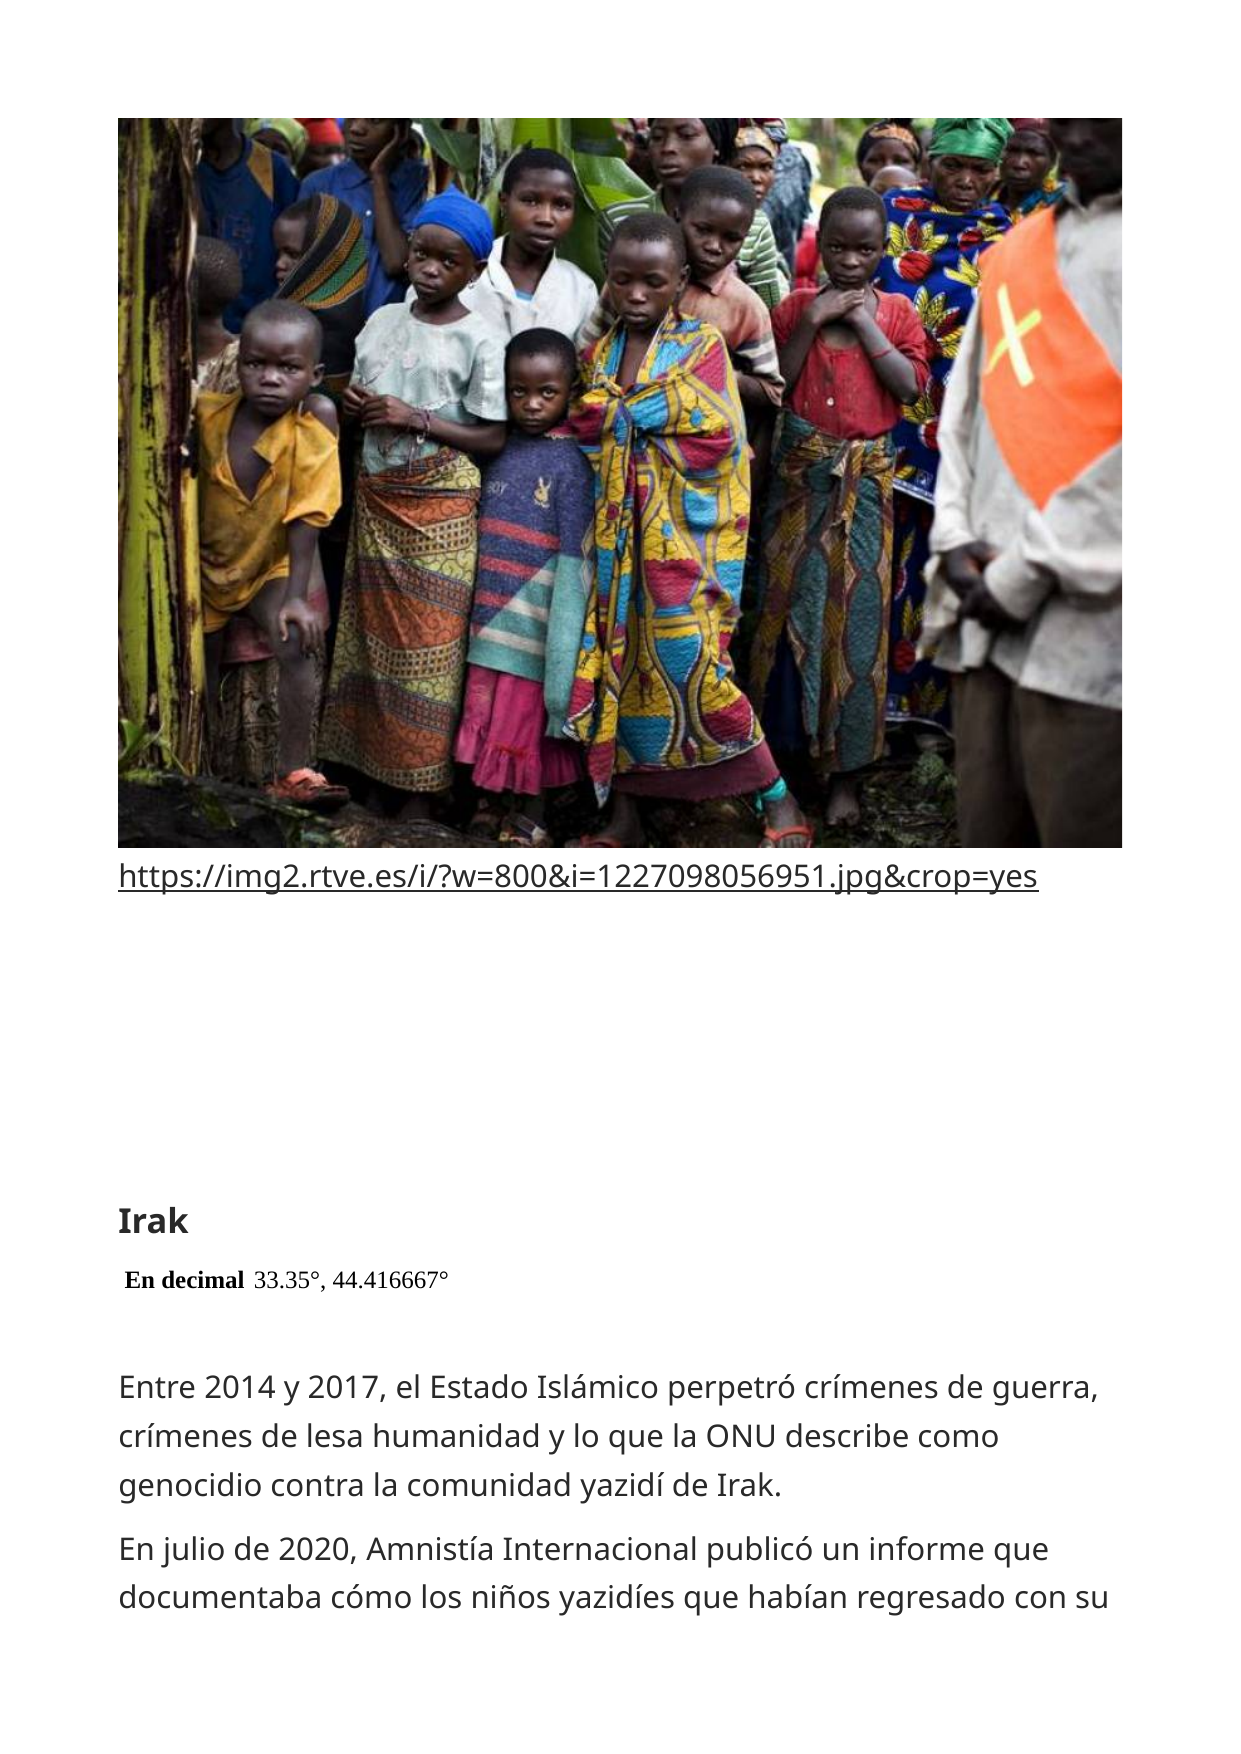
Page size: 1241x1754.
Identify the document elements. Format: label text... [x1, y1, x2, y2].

text En julio de 2020, Amnistía Internacional publicó un informe que documentaba cómo los niños yazidíes que habían regresado con su [118, 1526, 1122, 1618]
text Entre 2014 y 2017, el Estado Islámico perpetró crímenes de guerra, crímenes de lesa humanidad y lo que la ONU describe como genocidio contra la comunidad yazidí de Irak. [118, 1365, 1122, 1506]
text https://img2.rtve.es/i/?w=800&i=1227098056951.jpg&crop=yes [118, 848, 1122, 896]
subtitle Irak [118, 1196, 1122, 1243]
table_header En decimal [118, 1263, 251, 1301]
table_header 33.35°, 44.416667° [251, 1263, 460, 1301]
picture [118, 118, 1123, 848]
